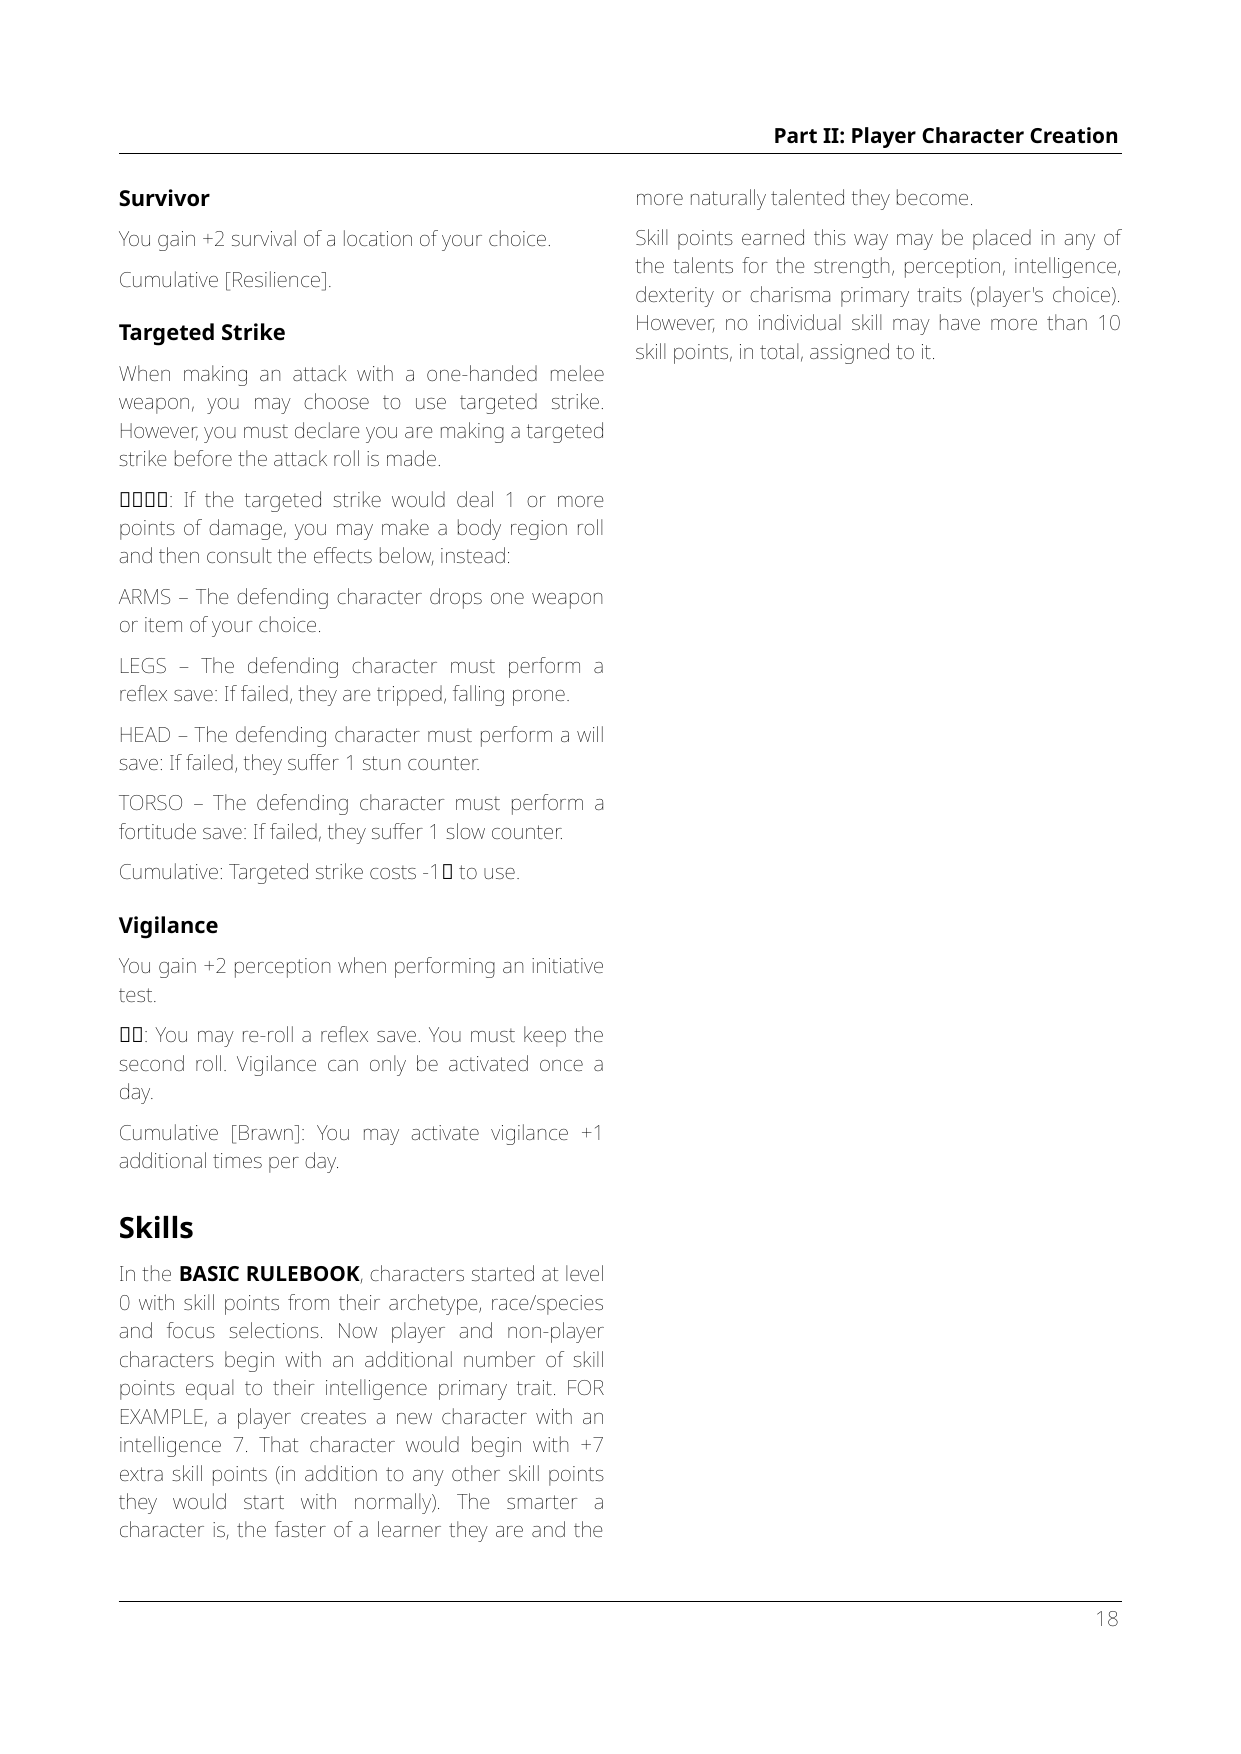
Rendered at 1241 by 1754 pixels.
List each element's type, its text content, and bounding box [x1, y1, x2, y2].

text Skill points earned this way may be placed in any of the talents for the strength, perception, intelligence, dexterity or charisma primary traits (player's choice). However, no individual skill may have more than 10 skill points, in total, assigned to it. [635, 223, 1122, 365]
text You gain +2 perception when performing an initiative test. [118, 952, 605, 1008]
text In the BASIC RULEBOOK, characters started at level 0 with skill points from their archetype, race/species and focus selections. Now player and non-player characters begin with an additional number of skill points equal to their intelligence primary trait. FOR EXAMPLE, a player creates a new character with an intelligence 7. That character would begin with +7 extra skill points (in addition to any other skill points they would start with normally). The smarter a character is, the faster of a learner they are and the [118, 1259, 605, 1544]
text more naturally talented they become. [635, 183, 1122, 211]
text You gain +2 survival of a location of your choice. [118, 224, 605, 253]
text Cumulative [Brawn]: You may activate vigilance +1 additional times per day. [118, 1118, 605, 1174]
text TORSO – The defending character must perform a fortitude save: If failed, they suffer 1 slow counter. [118, 788, 605, 845]
text : You may re-roll a reflex save. You must keep the second roll. Vigilance can only be activated once a day. [118, 1020, 605, 1106]
text Cumulative [Resilience]. [118, 265, 605, 293]
text Cumulative: Targeted strike costs -1 to use. [118, 857, 605, 886]
text Vigilance [118, 910, 605, 939]
text When making an attack with a one-handed melee weapon, you may choose to use targeted strike. However, you must declare you are making a targeted strike before the attack roll is made. [118, 359, 605, 473]
text Targeted Strike [118, 317, 605, 347]
text Survivor [118, 183, 605, 212]
text HEAD – The defending character must perform a will save: If failed, they suffer 1 stun counter. [118, 720, 605, 777]
subtitle Skills [118, 1207, 605, 1247]
text : If the targeted strike would deal 1 or more points of damage, you may make a body region roll and then consult the effects below, instead: [118, 485, 605, 570]
text ARMS – The defending character drops one weapon or item of your choice. [118, 582, 605, 639]
text LEGS – The defending character must perform a reflex save: If failed, they are tripped, falling prone. [118, 651, 605, 708]
